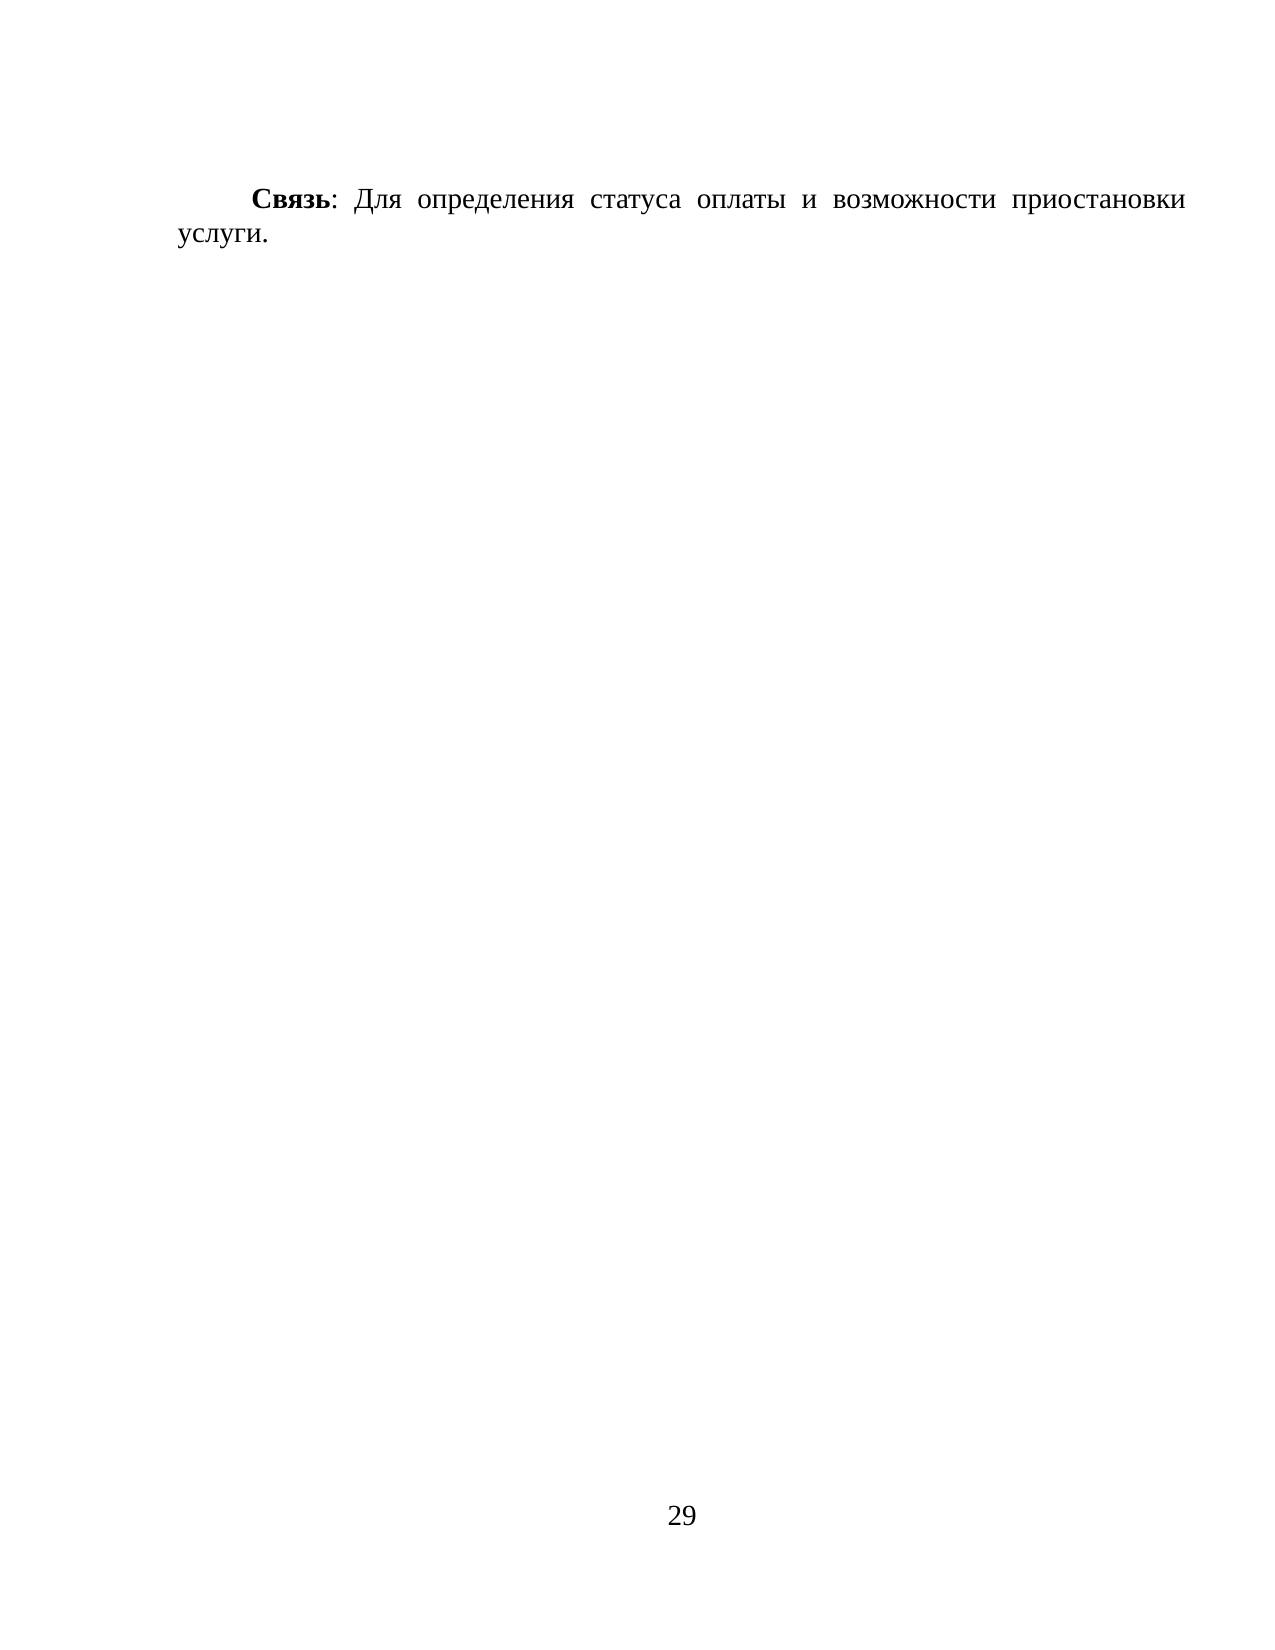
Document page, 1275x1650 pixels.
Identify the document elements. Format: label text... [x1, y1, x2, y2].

text Связь: Для определения статуса оплаты и возможности приостановки услуги. [177, 181, 1186, 248]
